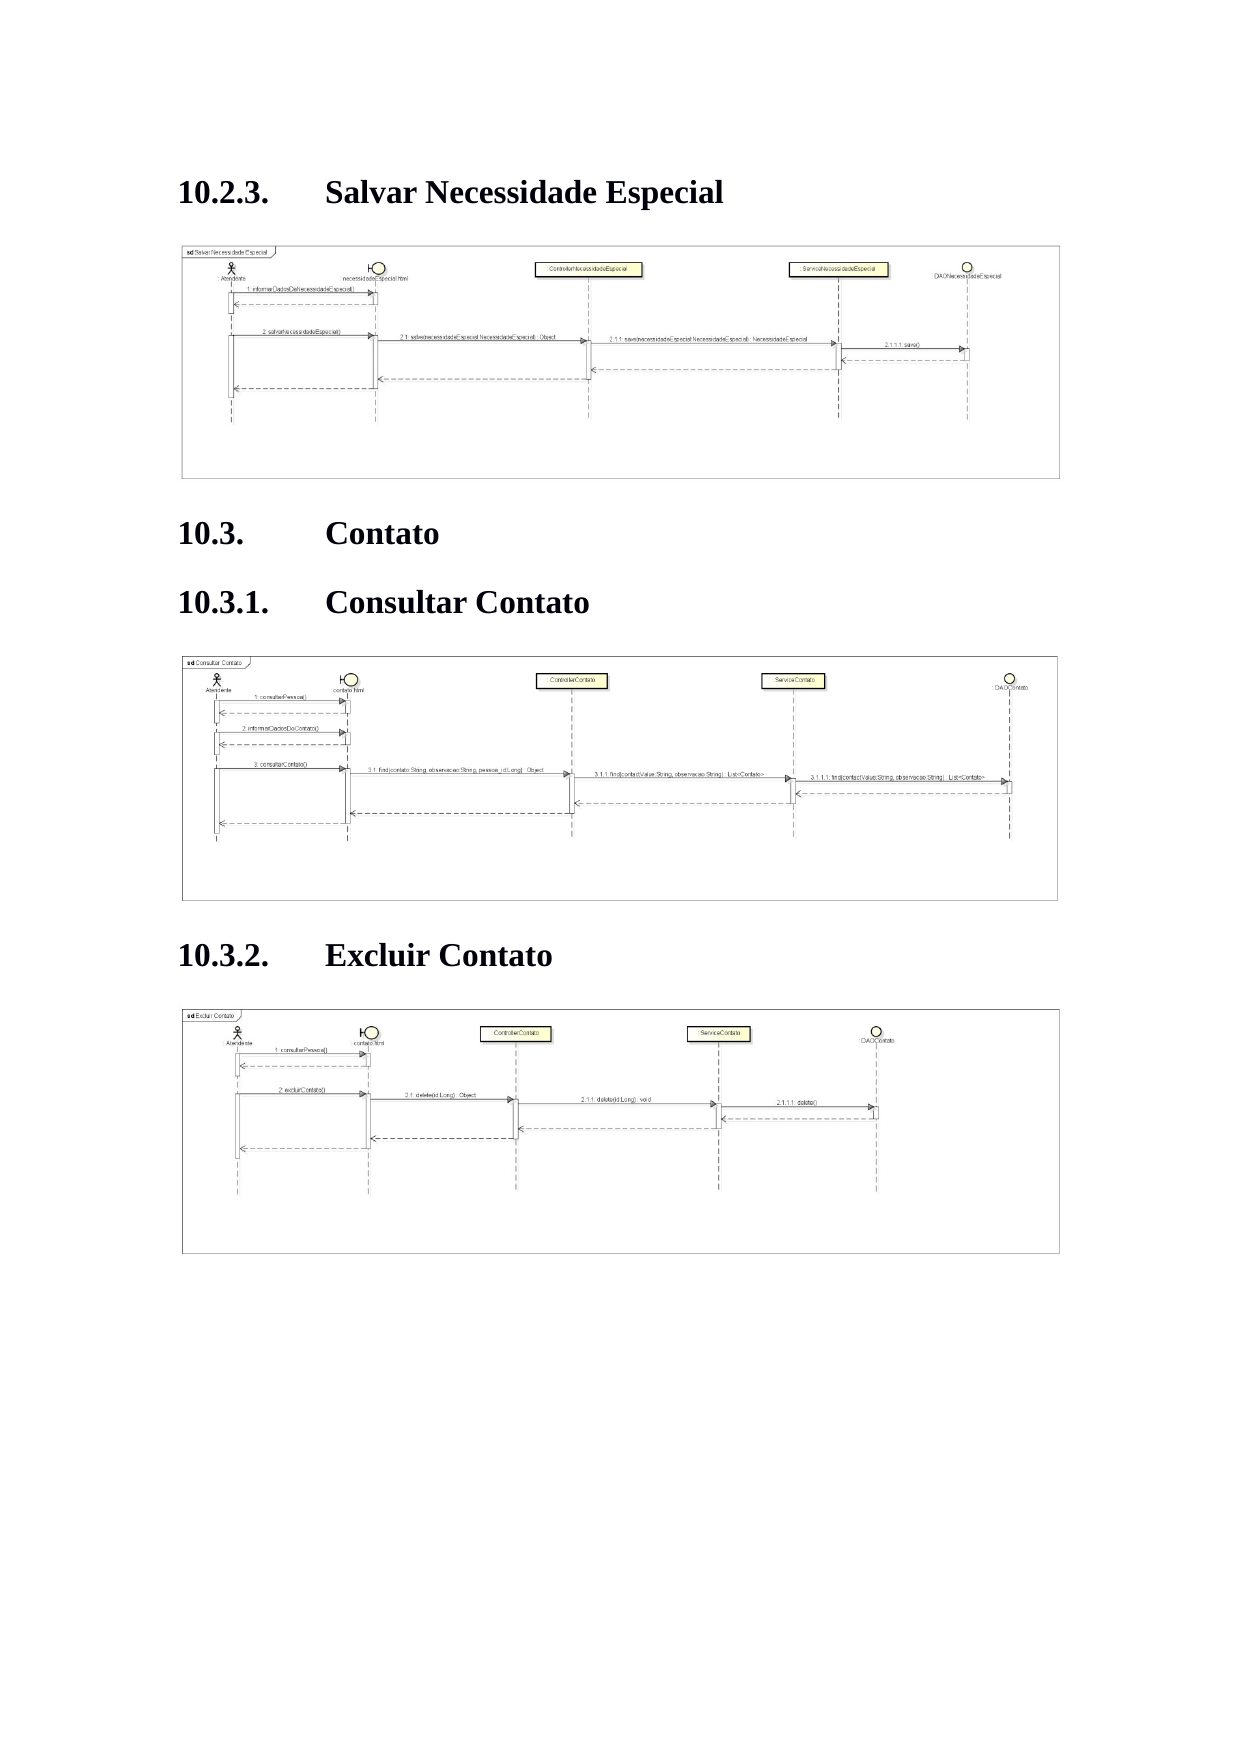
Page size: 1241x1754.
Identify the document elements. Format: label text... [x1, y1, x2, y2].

text 10.3.1. Consultar Contato [177, 582, 1063, 620]
picture [177, 241, 1063, 483]
text 10.2.3. Salvar Necessidade Especial [177, 173, 1063, 211]
picture [177, 651, 1062, 905]
picture [177, 1004, 1063, 1258]
text 10.3.2. Excluir Contato [177, 935, 1063, 973]
text 10.3. Contato [177, 513, 1063, 551]
